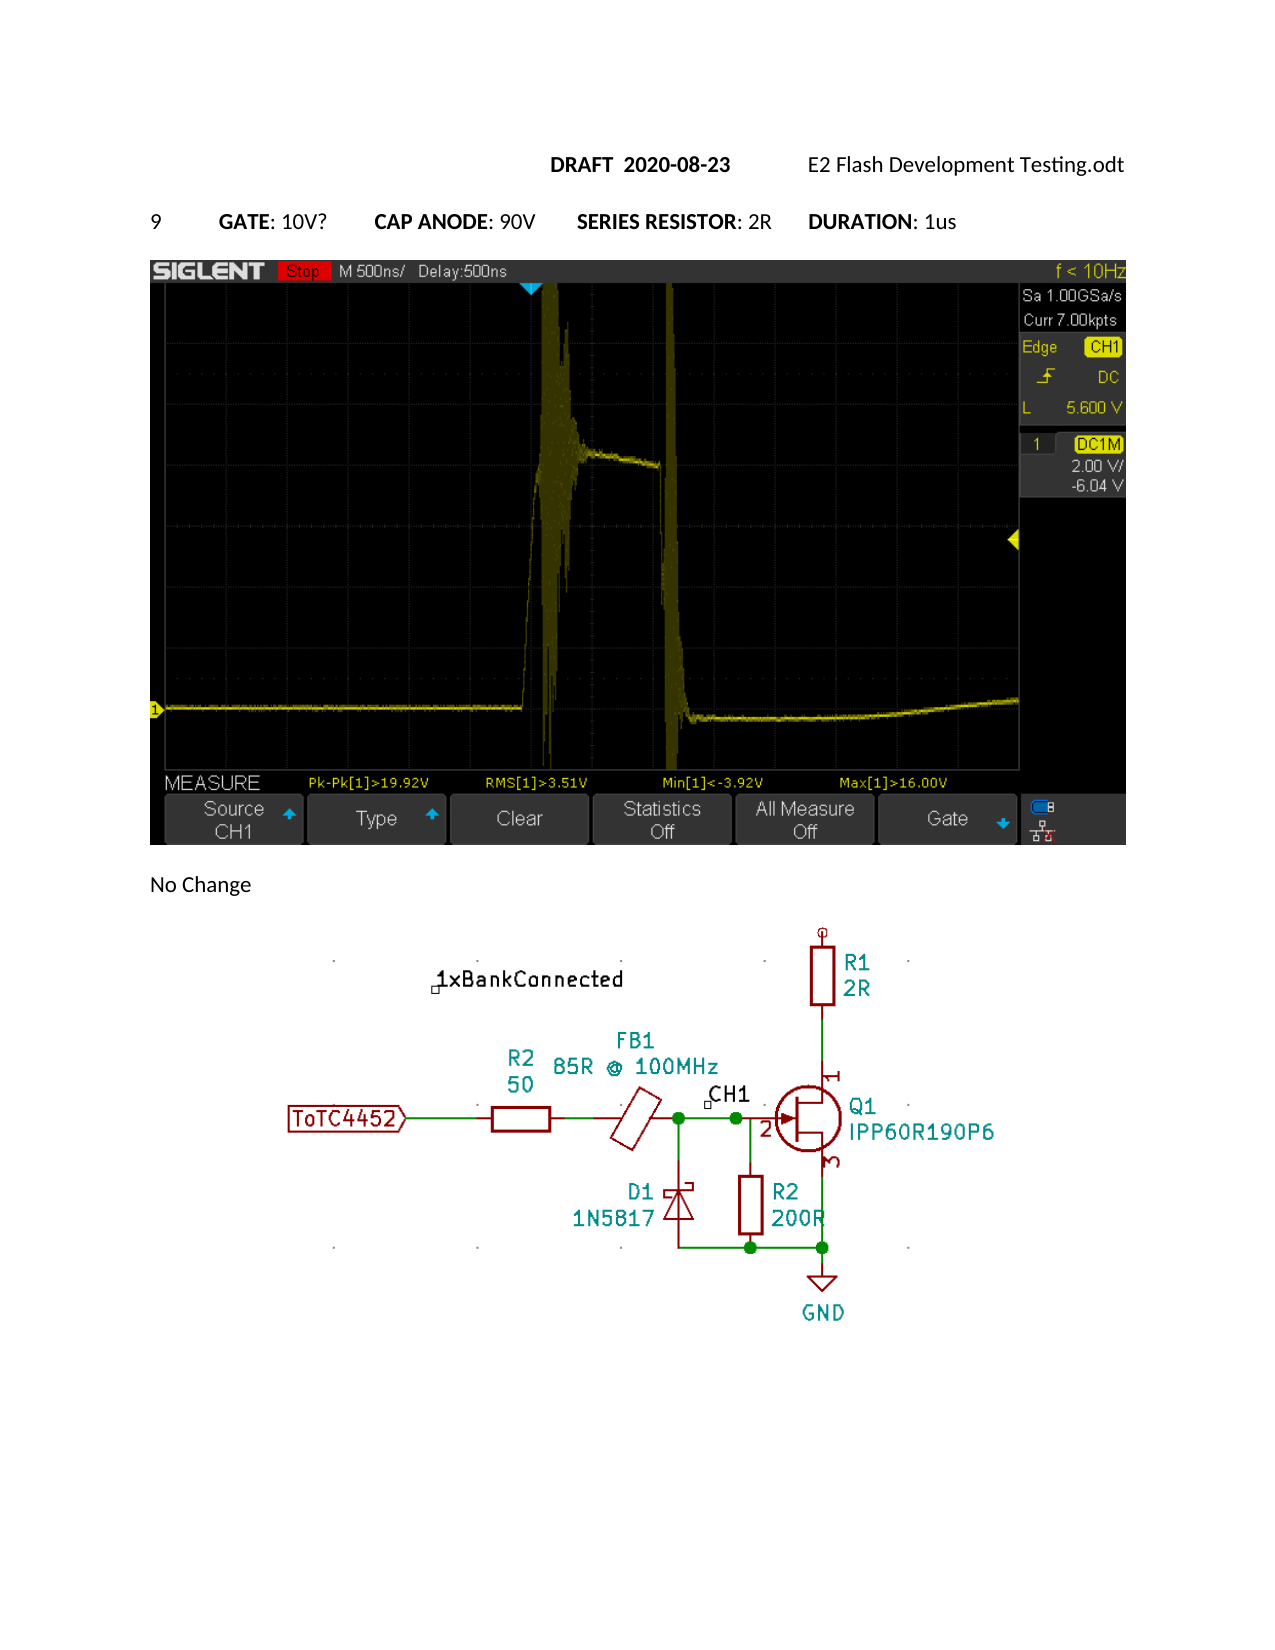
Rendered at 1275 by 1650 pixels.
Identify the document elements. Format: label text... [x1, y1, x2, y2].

text No Change [150, 870, 1125, 898]
picture [261, 922, 1014, 1330]
text 9 GATE: 10V? CAP ANODE: 90V SERIES RESISTOR: 2R DURATION: 1us [150, 207, 1125, 236]
picture [150, 260, 1126, 845]
